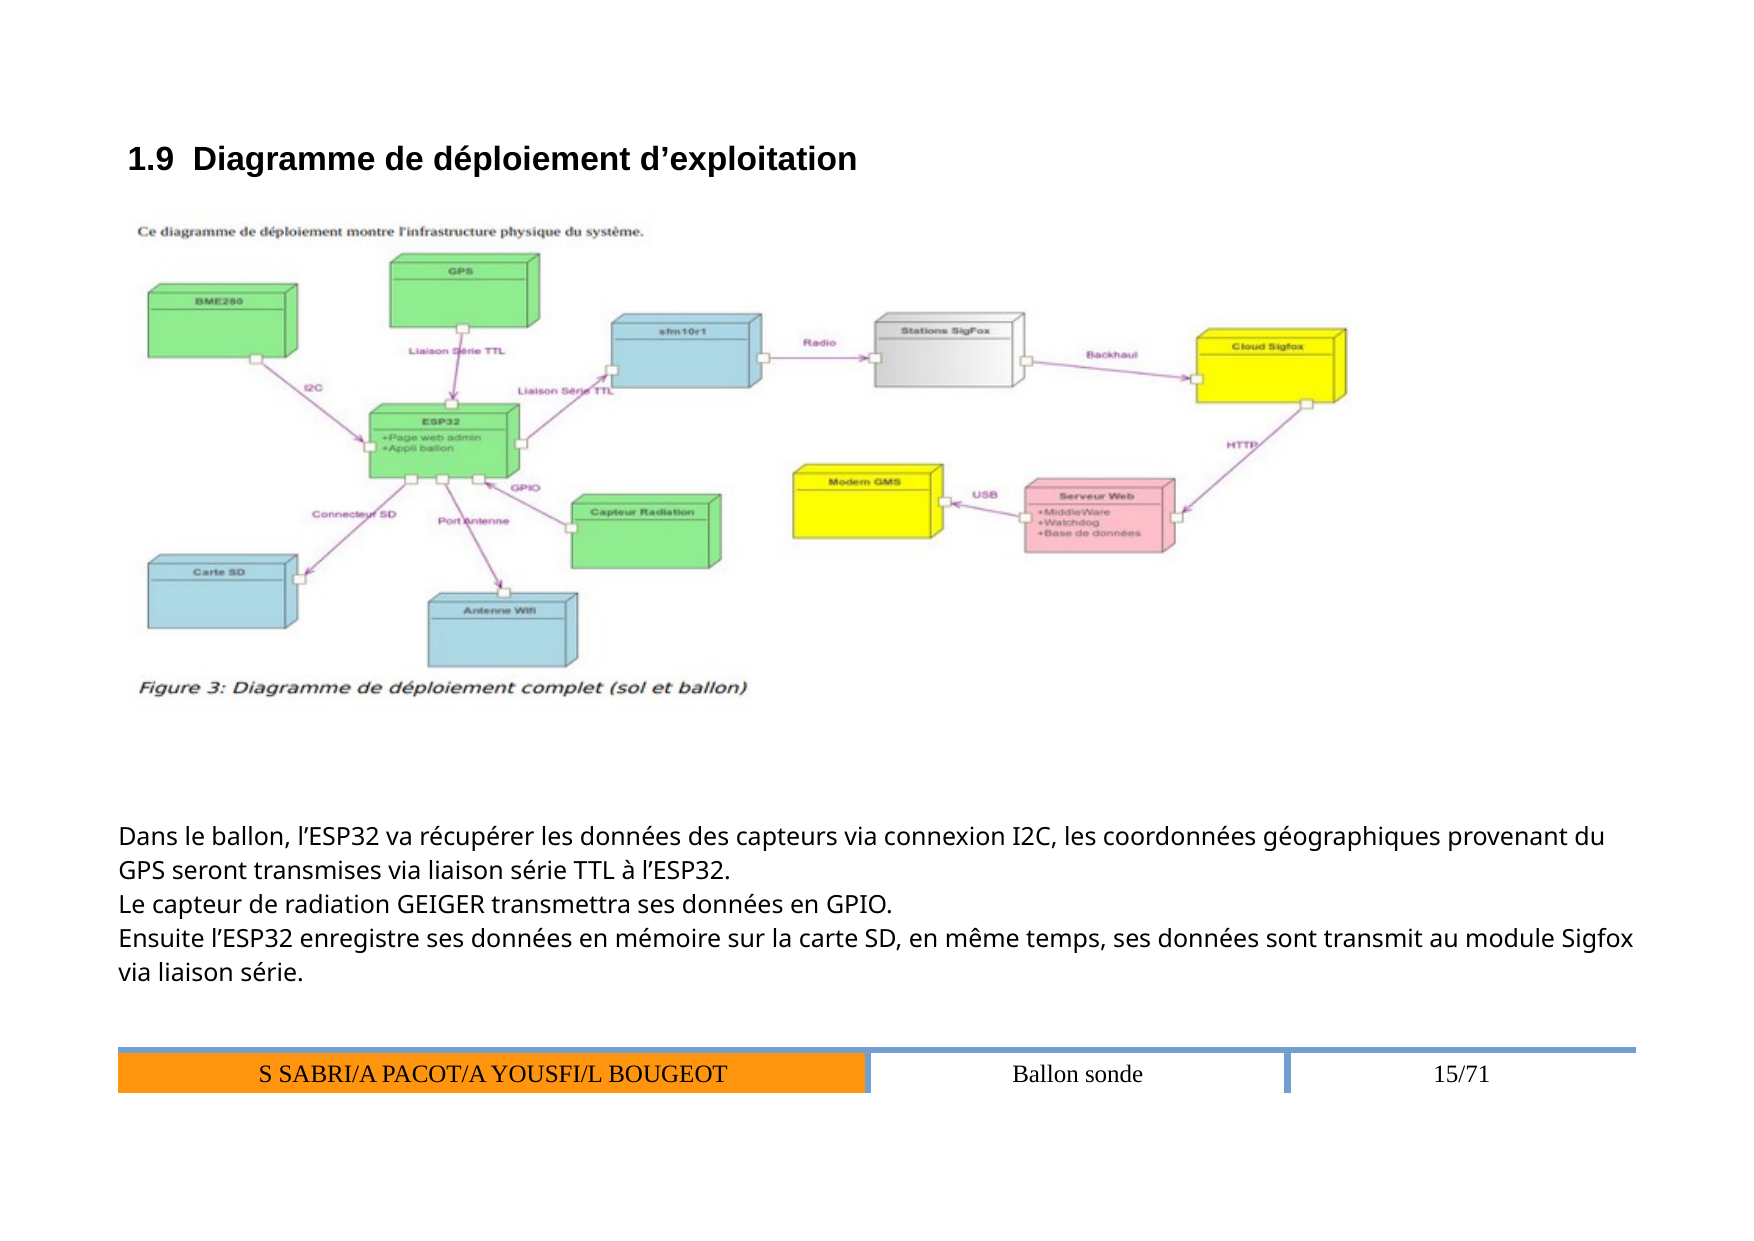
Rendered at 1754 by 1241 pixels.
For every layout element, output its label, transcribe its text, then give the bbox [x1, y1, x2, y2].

subtitle Diagramme de déploiement d’exploitation [118, 139, 1636, 178]
text Dans le ballon, l’ESP32 va récupérer les données des capteurs via connexion I2C, les coordonnées géographiques provenant du GPS seront transmises via liaison série TTL à l’ESP32. [118, 818, 1636, 886]
picture [126, 210, 1381, 728]
text Le capteur de radiation GEIGER transmettra ses données en GPIO. [118, 886, 1636, 920]
text Ensuite l’ESP32 enregistre ses données en mémoire sur la carte SD, en même temps, ses données sont transmit au module Sigfox via liaison série. [118, 920, 1636, 988]
